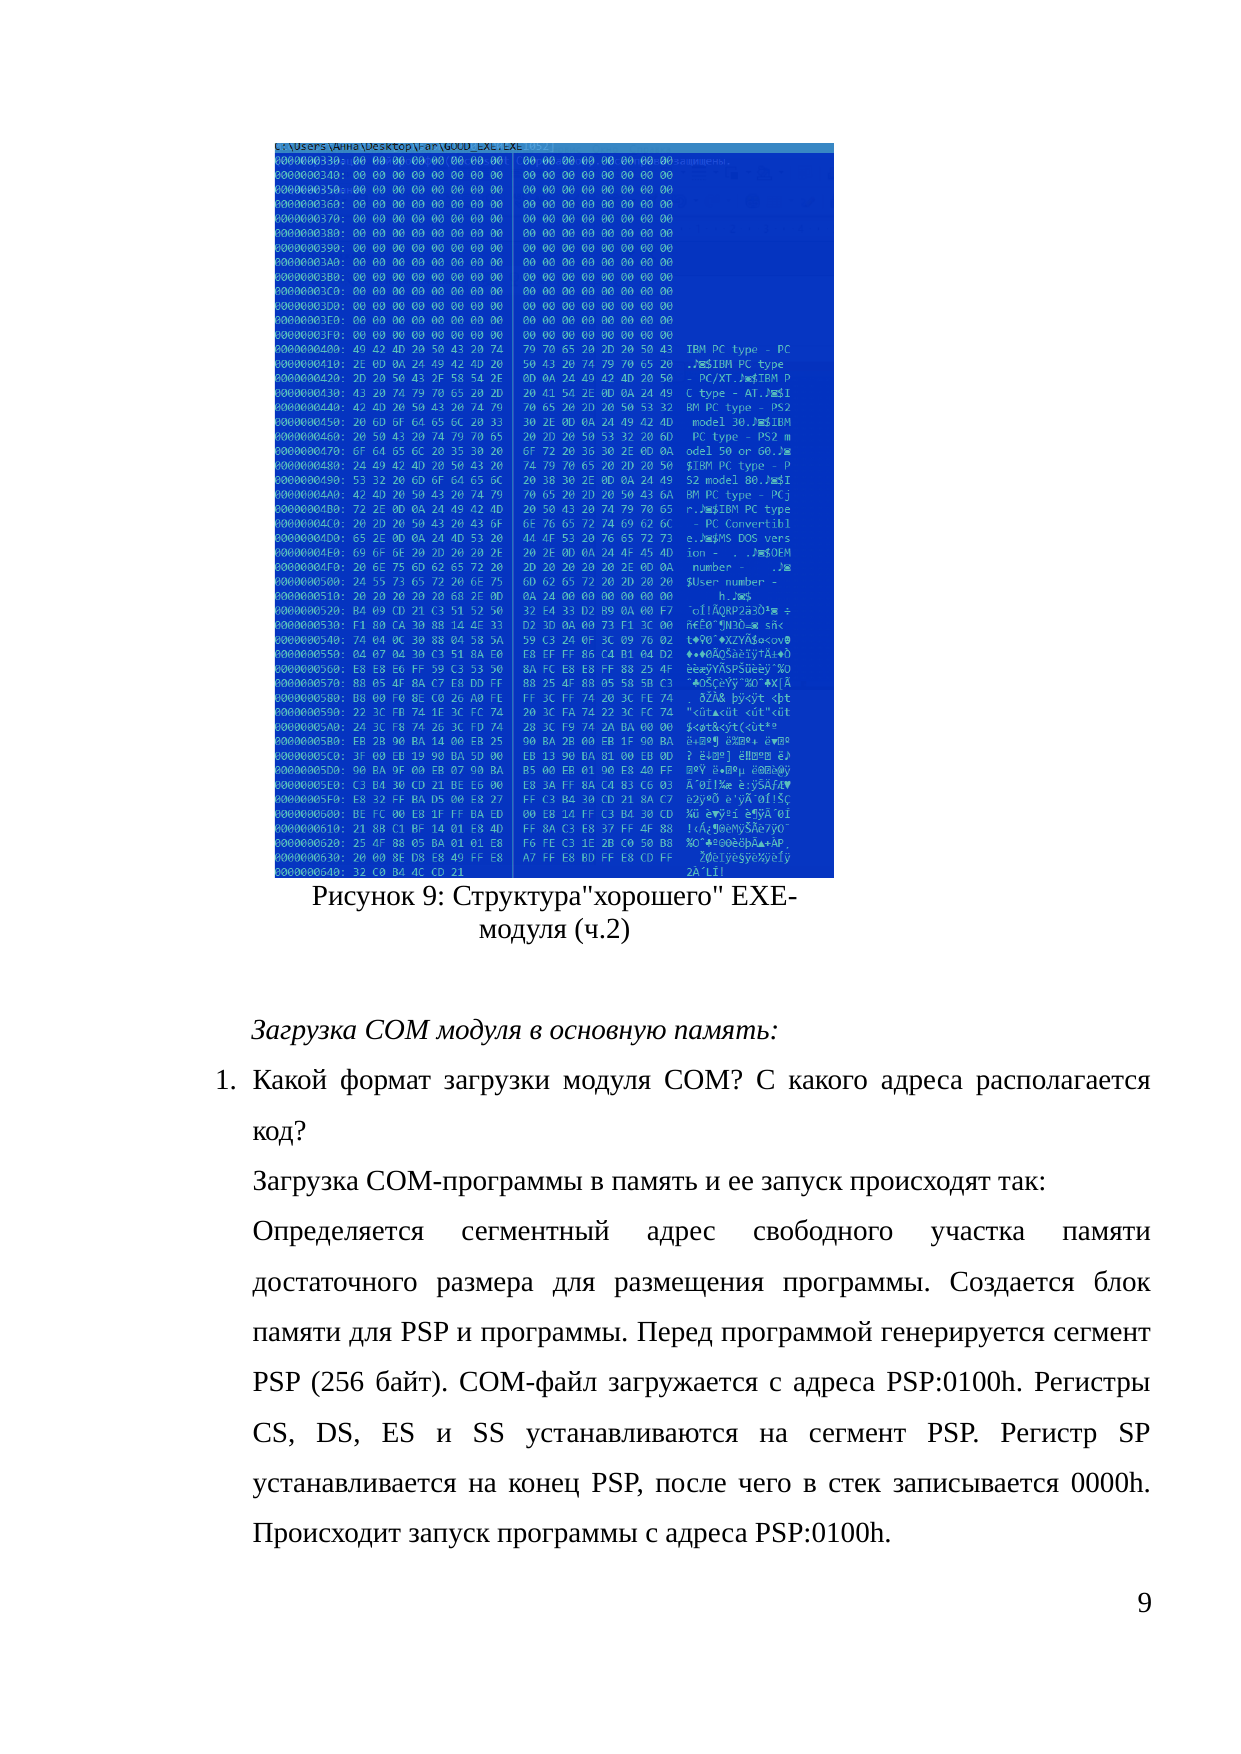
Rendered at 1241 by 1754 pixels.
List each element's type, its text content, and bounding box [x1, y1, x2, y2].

list Определяется сегментный адрес свободного участка памяти достаточного размера для размещения программы. Создается блок памяти для PSP и программы. Перед программой генерируется сегмент PSP (256 байт). COM-файл загружается с адреса PSP:0100h. Регистры CS, DS, ES и SS устанавливаются на сегмент PSP. Регистр SP устанавливается на конец PSP, после чего в стек записывается 0000h. Происходит запуск программы с адреса PSP:0100h. [215, 1213, 1152, 1549]
text Рисунок 9: Структура"хорошего" EXE-модуля (ч.2) [275, 144, 834, 945]
text Загрузка COM модуля в основную память: [177, 1012, 1152, 1046]
list Какой формат загрузки модуля COM? С какого адреса располагается код? [215, 1062, 1152, 1146]
list Загрузка COM-программы в память и ее запуск происходят так: [215, 1163, 1152, 1197]
